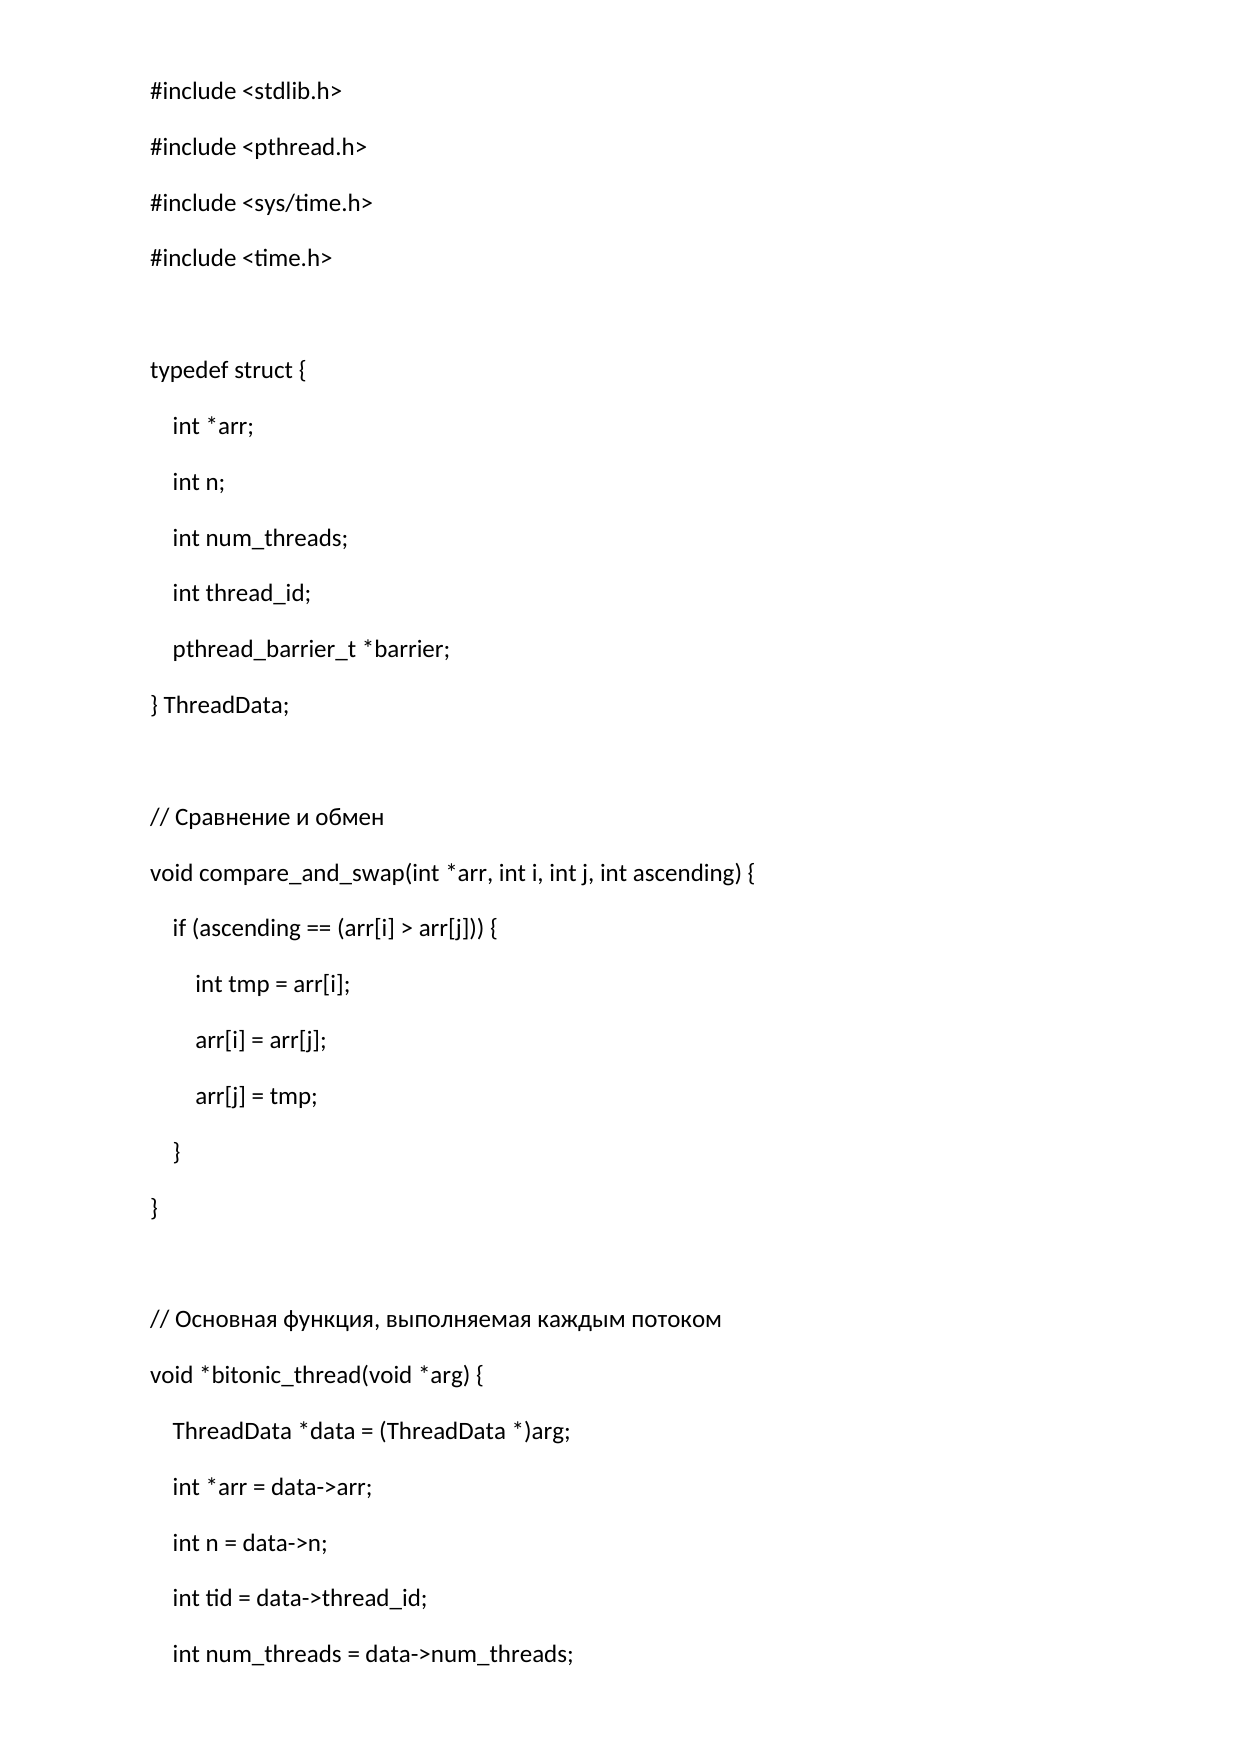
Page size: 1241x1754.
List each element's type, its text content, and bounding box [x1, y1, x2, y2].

text // Основная функция, выполняемая каждым потоком [150, 1303, 1147, 1334]
text int num_threads; [150, 522, 1147, 552]
text if (ascending == (arr[i] > arr[j])) { [150, 912, 1147, 943]
text #include <sys/time.h> [150, 187, 1147, 217]
text } [150, 1192, 1147, 1222]
text ThreadData *data = (ThreadData *)arg; [150, 1415, 1147, 1446]
text void *bitonic_thread(void *arg) { [150, 1359, 1147, 1390]
text #include <time.h> [150, 242, 1147, 273]
text int *arr = data->arr; [150, 1471, 1147, 1501]
text #include <pthread.h> [150, 131, 1147, 161]
text int thread_id; [150, 577, 1147, 608]
text int tmp = arr[i]; [150, 968, 1147, 999]
text pthread_barrier_t *barrier; [150, 633, 1147, 664]
text void compare_and_swap(int *arr, int i, int j, int ascending) { [150, 857, 1147, 887]
text } ThreadData; [150, 689, 1147, 720]
text arr[j] = tmp; [150, 1080, 1147, 1111]
text } [150, 1136, 1147, 1166]
text arr[i] = arr[j]; [150, 1024, 1147, 1055]
text typedef struct { [150, 354, 1147, 385]
text int n = data->n; [150, 1527, 1147, 1557]
text int n; [150, 466, 1147, 496]
text int num_threads = data->num_threads; [150, 1638, 1147, 1669]
text int *arr; [150, 410, 1147, 441]
text #include <stdlib.h> [150, 75, 1147, 106]
text int tid = data->thread_id; [150, 1582, 1147, 1613]
text // Сравнение и обмен [150, 801, 1147, 831]
